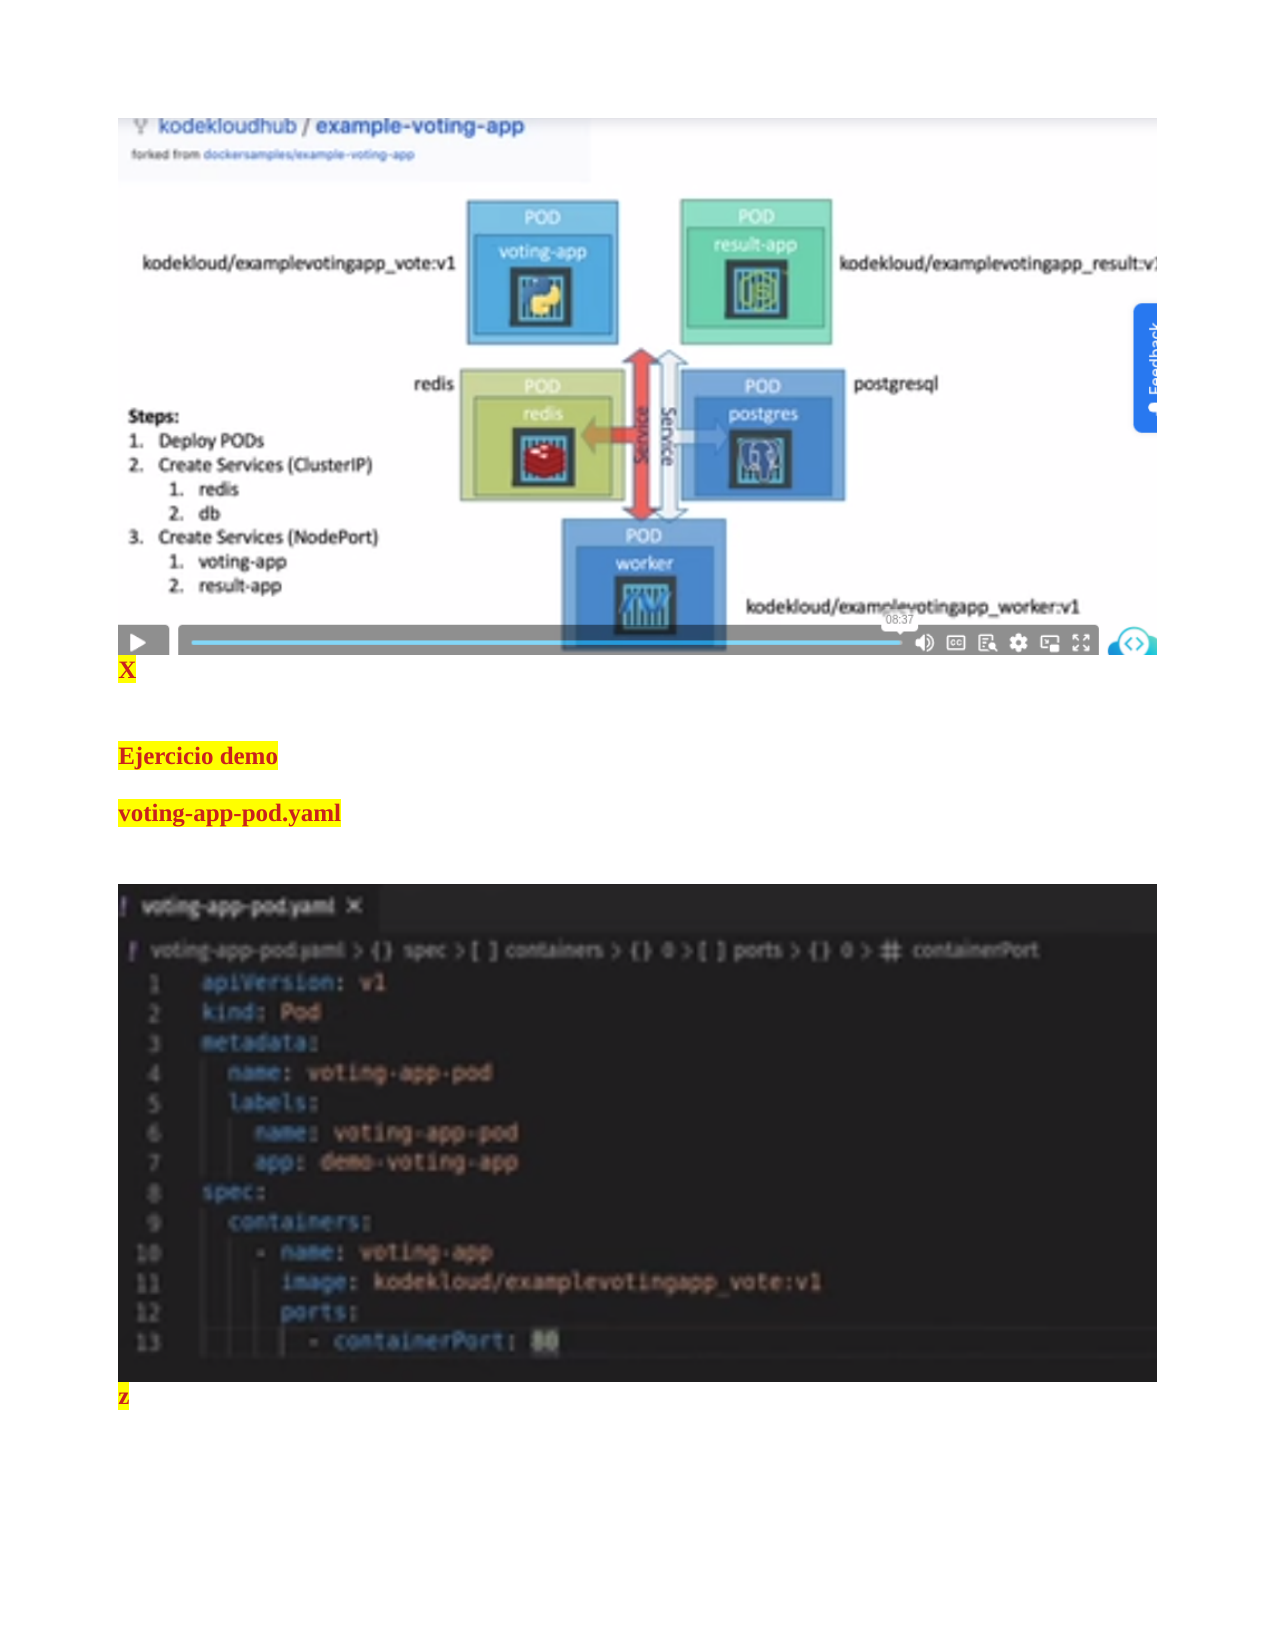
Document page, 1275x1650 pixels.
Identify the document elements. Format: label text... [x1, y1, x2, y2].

text X [118, 655, 1157, 683]
picture [118, 884, 1157, 1382]
picture [118, 118, 1157, 655]
text z [118, 1382, 1157, 1410]
text Ejercicio demo [118, 741, 1157, 770]
text voting-app-pod.yaml [118, 798, 1157, 827]
